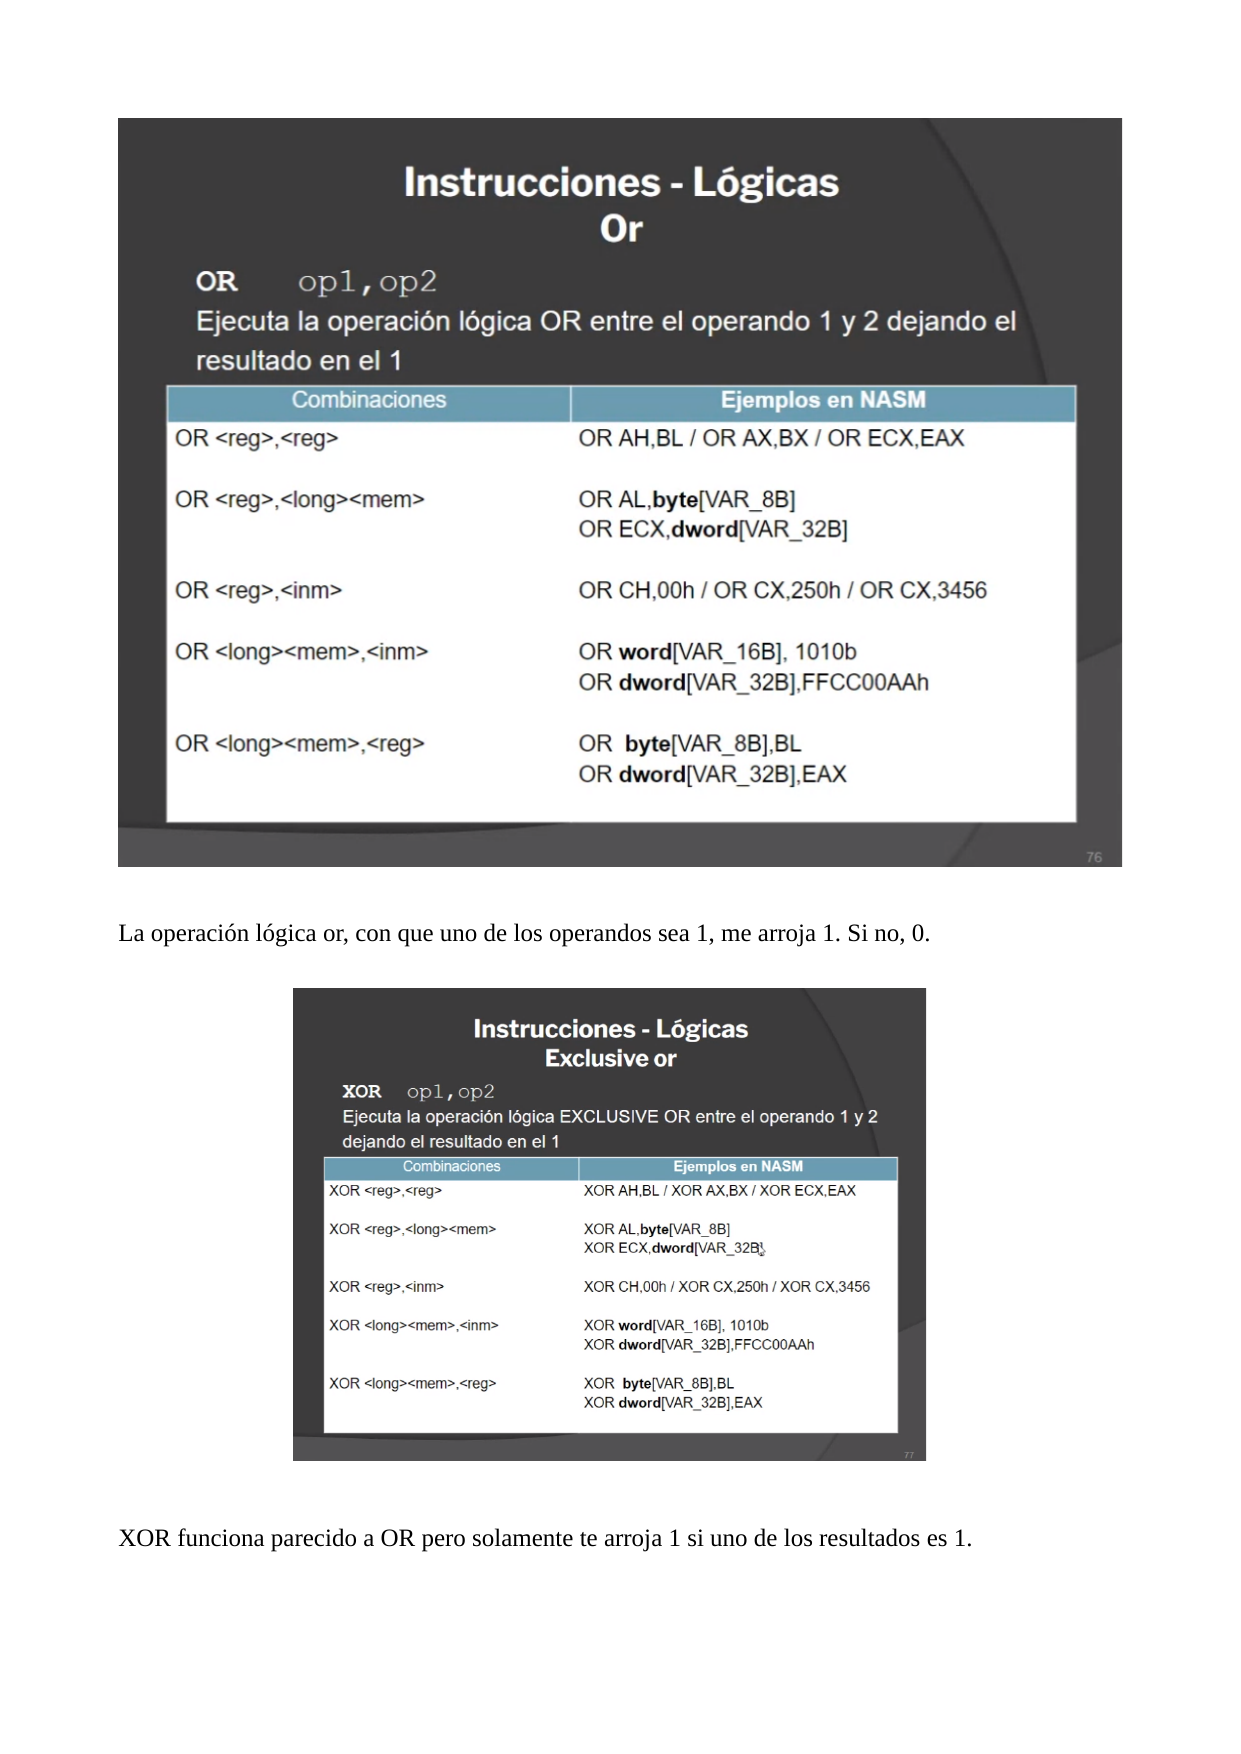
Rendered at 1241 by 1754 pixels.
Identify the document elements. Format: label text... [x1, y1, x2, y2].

picture [118, 118, 1123, 867]
text XOR funciona parecido a OR pero solamente te arroja 1 si uno de los resultados es 1. [118, 1523, 1122, 1552]
text La operación lógica or, con que uno de los operandos sea 1, me arroja 1. Si no, 0. [118, 918, 1122, 947]
picture [293, 988, 927, 1461]
